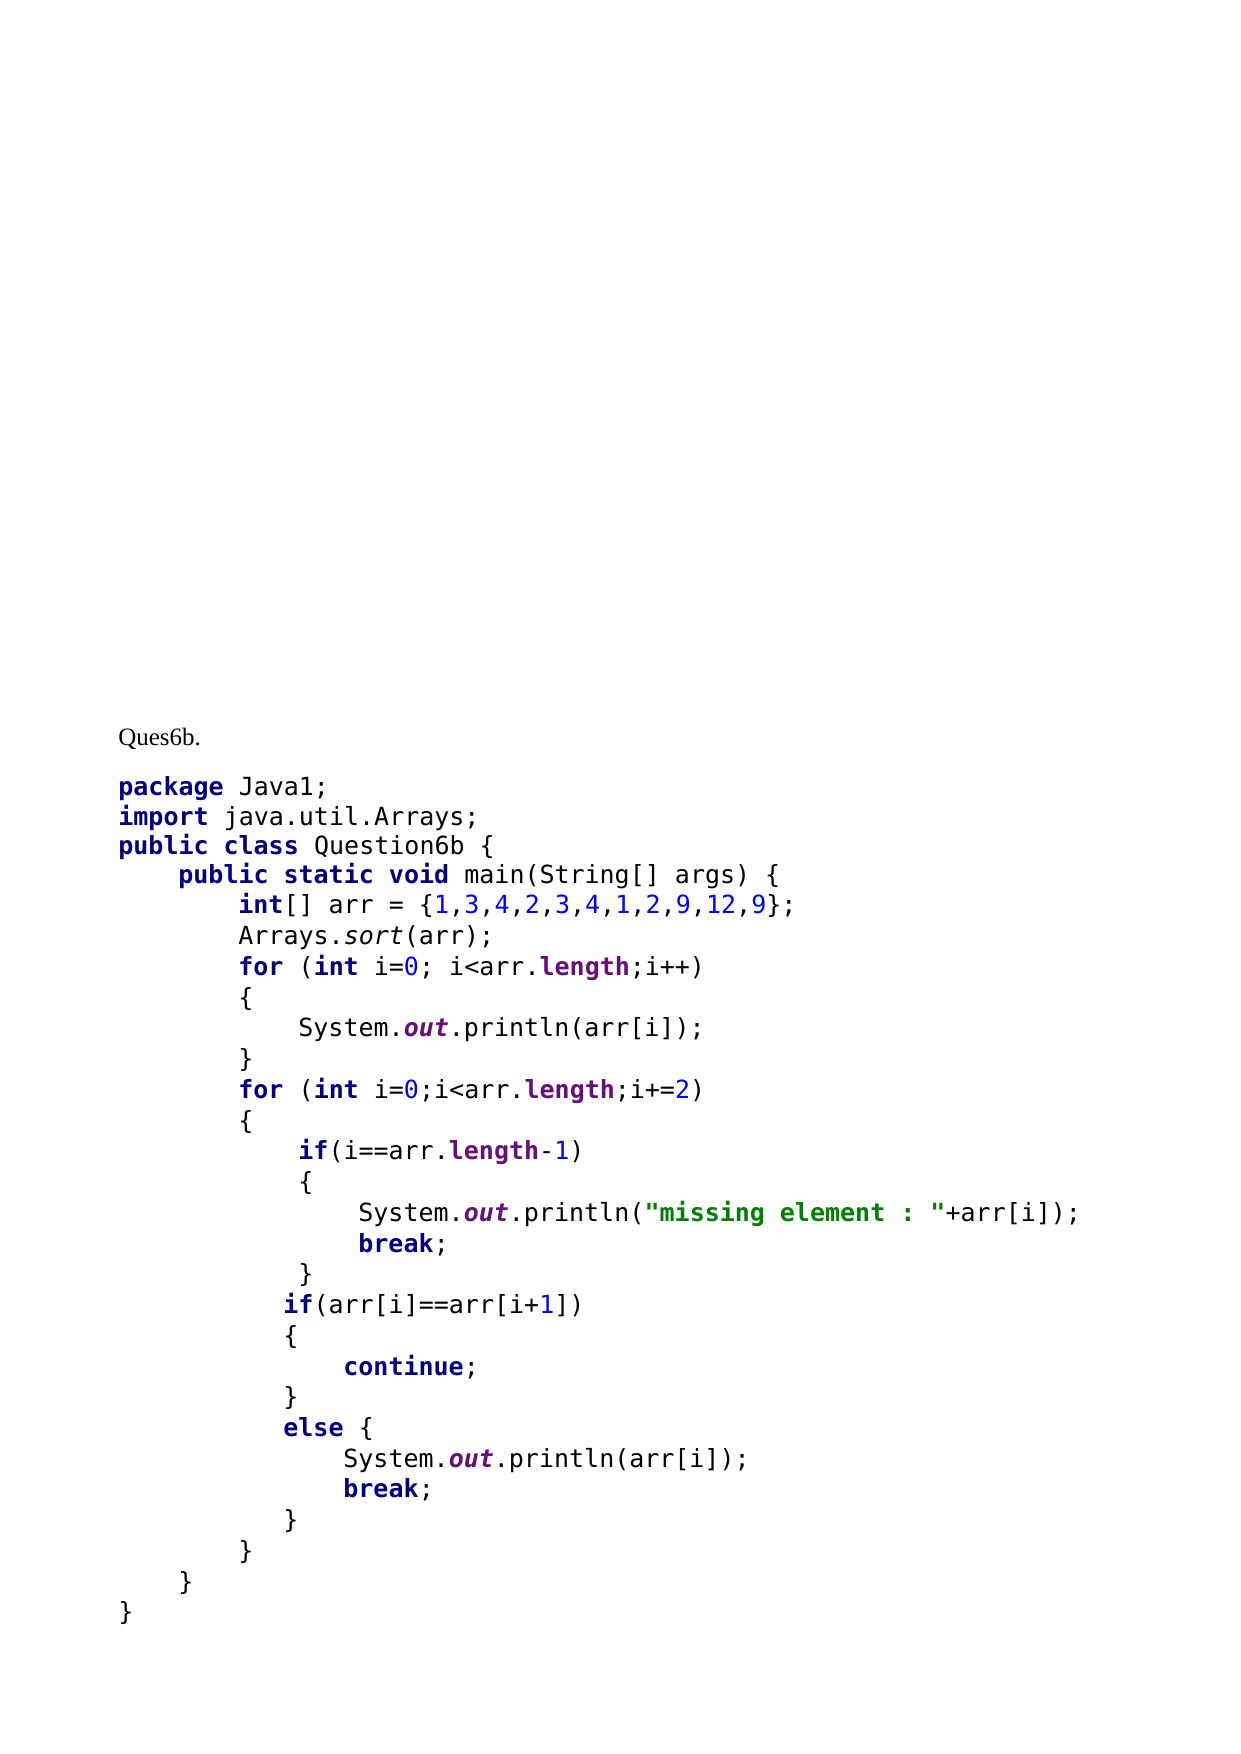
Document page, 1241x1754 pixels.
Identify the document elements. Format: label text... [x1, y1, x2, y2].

text System.out.println(arr[i]); [118, 1014, 1122, 1044]
text import java.util.Arrays; [118, 802, 1122, 831]
text } [118, 1044, 1122, 1075]
text Ques6b. [118, 722, 1122, 751]
text break; [118, 1229, 1122, 1259]
text { [118, 1167, 1122, 1198]
text for (int i=0; i<arr.length;i++) [118, 952, 1122, 983]
text System.out.println("missing element : "+arr[i]); [118, 1198, 1122, 1229]
text } [118, 1259, 1122, 1290]
text Arrays.sort(arr); [118, 921, 1122, 952]
text { [118, 983, 1122, 1014]
text } [118, 1567, 1122, 1597]
text } [118, 1536, 1122, 1567]
text int[] arr = {1,3,4,2,3,4,1,2,9,12,9}; [118, 891, 1122, 921]
text } [118, 1382, 1122, 1413]
text } [118, 1505, 1122, 1536]
text else { [118, 1413, 1122, 1444]
text if(i==arr.length-1) [118, 1137, 1122, 1167]
text public static void main(String[] args) { [118, 860, 1122, 891]
text continue; [118, 1352, 1122, 1382]
text public class Question6b { [118, 831, 1122, 860]
text if(arr[i]==arr[i+1]) [118, 1290, 1122, 1321]
text for (int i=0;i<arr.length;i+=2) [118, 1075, 1122, 1106]
text } [118, 1597, 1122, 1627]
text { [118, 1106, 1122, 1137]
text break; [118, 1474, 1122, 1505]
text package Java1; [118, 772, 1122, 802]
text { [118, 1321, 1122, 1352]
text System.out.println(arr[i]); [118, 1444, 1122, 1474]
